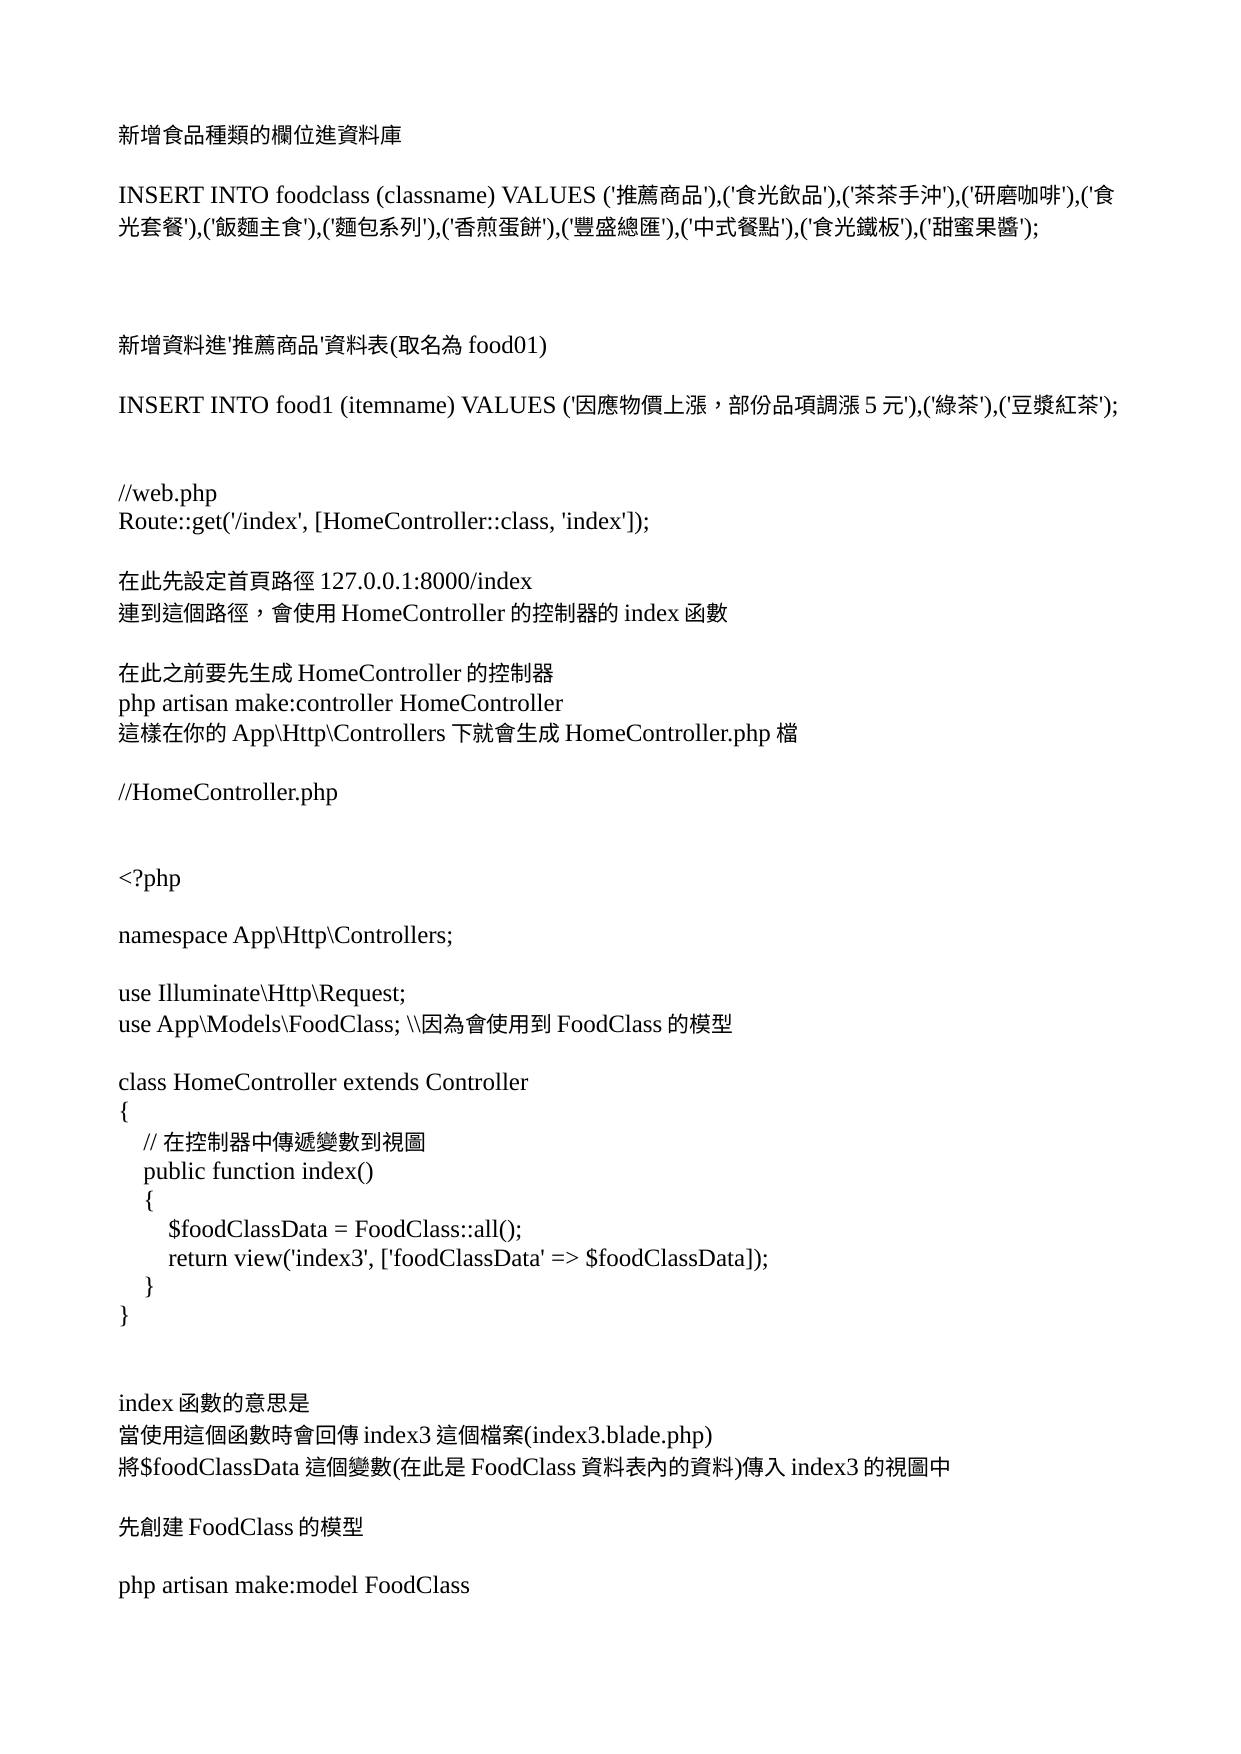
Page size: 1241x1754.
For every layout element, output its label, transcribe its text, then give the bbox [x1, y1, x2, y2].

text 這樣在你的App\Http\Controllers下就會生成HomeController.php檔 [118, 716, 1122, 748]
text class HomeController extends Controller [118, 1067, 1122, 1096]
text return view('index3', ['foodClassData' => $foodClassData]); [118, 1243, 1122, 1271]
text <?php [118, 863, 1122, 892]
text 在此先設定首頁路徑127.0.0.1:8000/index [118, 564, 1122, 596]
text $foodClassData = FoodClass::all(); [118, 1214, 1122, 1243]
text } [118, 1271, 1122, 1300]
text namespace App\Http\Controllers; [118, 921, 1122, 949]
text 新增資料進'推薦商品'資料表(取名為food01) [118, 328, 1122, 360]
text INSERT INTO food1 (itemname) VALUES ('因應物價上漲，部份品項調漲5元'),('綠茶'),('豆漿紅茶'); [118, 388, 1122, 420]
text use Illuminate\Http\Request; [118, 978, 1122, 1007]
text Route::get('/index', [HomeController::class, 'index']); [118, 506, 1122, 535]
text INSERT INTO foodclass (classname) VALUES ('推薦商品'),('食光飲品'),('茶茶手沖'),('研磨咖啡'),('食光套餐'),('飯麵主食'),('麵包系列'),('香煎蛋餅'),('豐盛總匯'),('中式餐點'),('食光鐵板'),('甜蜜果醬'); [118, 178, 1122, 242]
text 先創建FoodClass的模型 [118, 1510, 1122, 1542]
text } [118, 1300, 1122, 1329]
text 將$foodClassData這個變數(在此是FoodClass資料表內的資料)傳入index3的視圖中 [118, 1450, 1122, 1481]
text 連到這個路徑，會使用HomeController的控制器的index函數 [118, 596, 1122, 627]
text use App\Models\FoodClass; \\因為會使用到FoodClass的模型 [118, 1007, 1122, 1038]
text 在此之前要先生成HomeController的控制器 [118, 656, 1122, 688]
text { [118, 1185, 1122, 1214]
text 當使用這個函數時會回傳index3這個檔案(index3.blade.php) [118, 1418, 1122, 1450]
text // 在控制器中傳遞變數到視圖 [118, 1125, 1122, 1156]
text php artisan make:controller HomeController [118, 688, 1122, 716]
text 新增食品種類的欄位進資料庫 [118, 118, 1122, 150]
text //web.php [118, 478, 1122, 506]
text { [118, 1096, 1122, 1125]
text index函數的意思是 [118, 1386, 1122, 1418]
text public function index() [118, 1156, 1122, 1185]
text php artisan make:model FoodClass [118, 1571, 1122, 1599]
text //HomeController.php [118, 777, 1122, 806]
